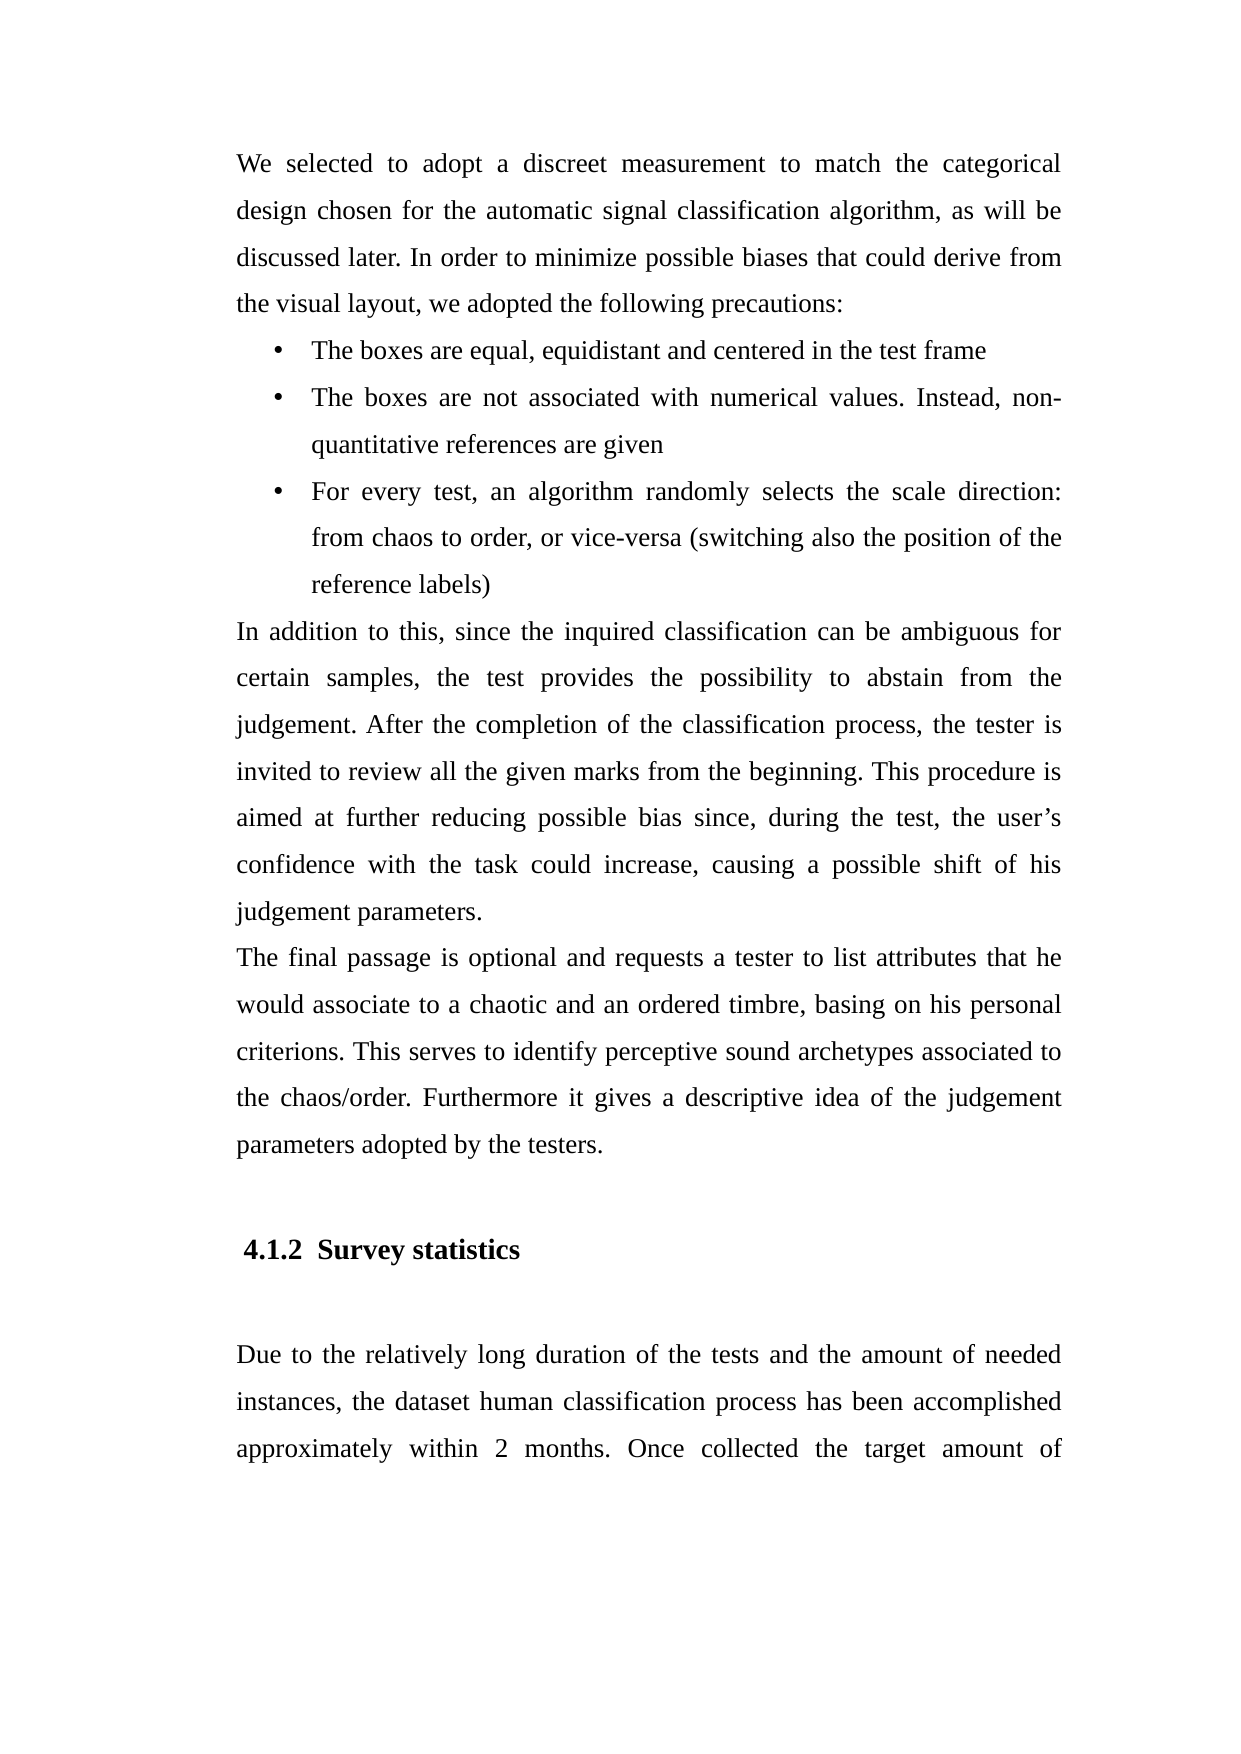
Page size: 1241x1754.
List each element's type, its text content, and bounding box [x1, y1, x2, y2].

subtitle Survey statistics [236, 1232, 1063, 1266]
text The final passage is optional and requests a tester to list attributes that he would associate to a chaotic and an ordered timbre, basing on his personal criterions. This serves to identify perceptive sound archetypes associated to the chaos/order. Furthermore it gives a descriptive idea of the judgement parameters adopted by the testers. [236, 941, 1063, 1159]
text Due to the relatively long duration of the tests and the amount of needed instances, the dataset human classification process has been accomplished approximately within 2 months. Once collected the target amount of [236, 1339, 1063, 1463]
list The boxes are equal, equidistant and centered in the test frame [274, 334, 1063, 366]
text We selected to adopt a discreet measurement to match the categorical design chosen for the automatic signal classification algorithm, as will be discussed later. In order to minimize possible biases that could derive from the visual layout, we adopted the following precautions: [236, 148, 1063, 319]
list For every test, an algorithm randomly selects the scale direction: from chaos to order, or vice-versa (switching also the position of the reference labels) [274, 474, 1063, 599]
text In addition to this, since the inquired classification can be ambiguous for certain samples, the test provides the possibility to abstain from the judgement. After the completion of the classification process, the tester is invited to review all the given marks from the beginning. This procedure is aimed at further reducing possible bias since, during the test, the user’s confidence with the task could increase, causing a possible shift of his judgement parameters. [236, 615, 1063, 926]
list The boxes are not associated with numerical values. Instead, non-quantitative references are given [274, 381, 1063, 459]
